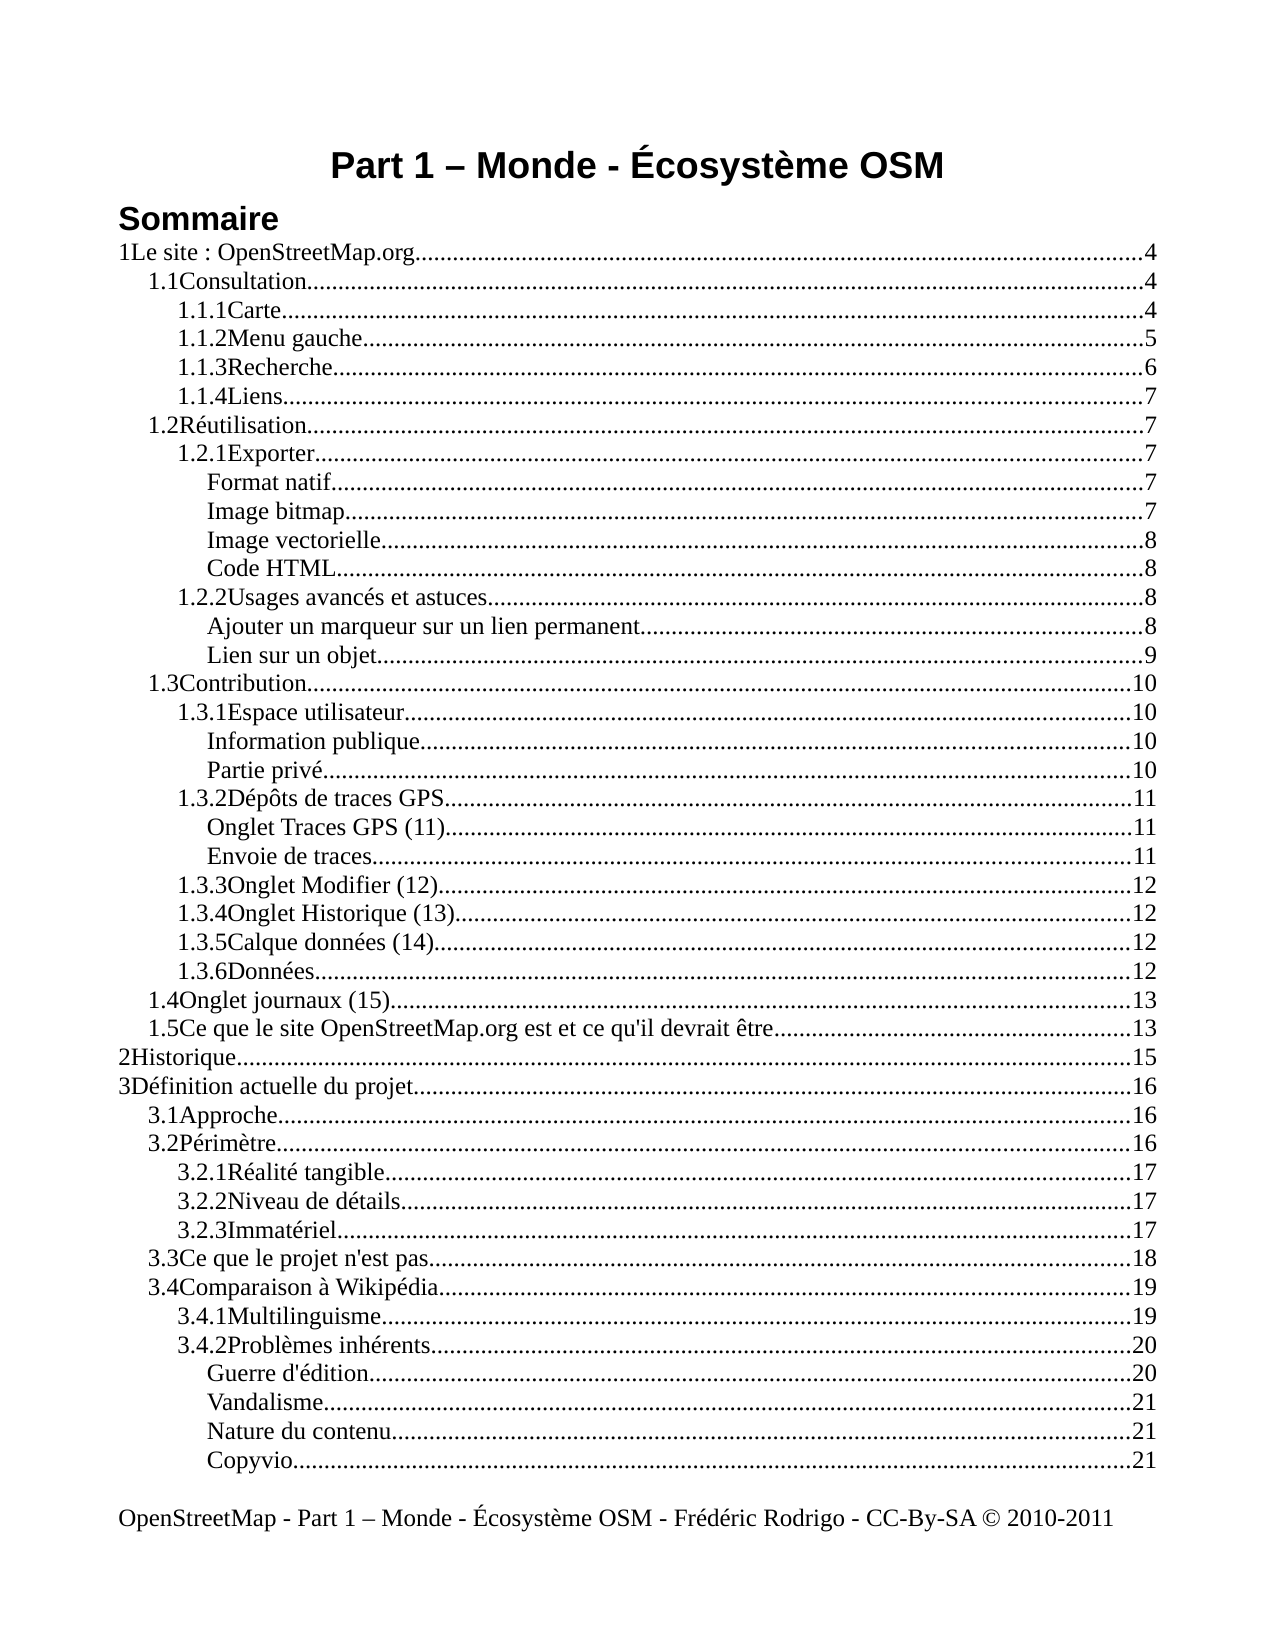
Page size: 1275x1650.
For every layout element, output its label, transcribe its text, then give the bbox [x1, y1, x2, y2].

text 1.3.2Dépôts de traces GPS 11 [177, 783, 1157, 812]
text 1.3.1Espace utilisateur 10 [177, 697, 1157, 726]
text 1.1.3Recherche 6 [177, 352, 1157, 381]
text 3.4Comparaison à Wikipédia 19 [148, 1272, 1157, 1301]
text Ajouter un marqueur sur un lien permanent 8 [207, 611, 1157, 640]
text Format natif 7 [207, 467, 1157, 496]
text Image vectorielle 8 [207, 525, 1157, 553]
text 3.3Ce que le projet n'est pas 18 [148, 1243, 1157, 1272]
text 1.1.2Menu gauche 5 [177, 323, 1157, 352]
text 1.3.5Calque données (14) 12 [177, 927, 1157, 956]
text 1.1.1Carte 4 [177, 295, 1157, 323]
text Onglet Traces GPS (11) 11 [207, 812, 1157, 841]
text 1.3.4Onglet Historique (13) 12 [177, 898, 1157, 927]
text 1.1.4Liens 7 [177, 381, 1157, 410]
text 1.3.6Données 12 [177, 956, 1157, 985]
text 3.1Approche 16 [148, 1100, 1157, 1128]
text Nature du contenu 21 [207, 1416, 1157, 1445]
text 1.2.1Exporter 7 [177, 438, 1157, 467]
text 3.2.1Réalité tangible 17 [177, 1157, 1157, 1186]
text Envoie de traces 11 [207, 841, 1157, 870]
text 2Historique 15 [118, 1042, 1157, 1071]
text Copyvio 21 [207, 1445, 1157, 1473]
text Lien sur un objet 9 [207, 640, 1157, 668]
text 1.5Ce que le site OpenStreetMap.org est et ce qu'il devrait être 13 [148, 1013, 1157, 1042]
title Part 1 – Monde - Écosystème OSM [118, 143, 1157, 186]
text Code HTML 8 [207, 553, 1157, 582]
text 1.1Consultation 4 [148, 266, 1157, 295]
text Partie privé 10 [207, 755, 1157, 783]
text 3Définition actuelle du projet 16 [118, 1071, 1157, 1100]
text 3.4.2Problèmes inhérents 20 [177, 1330, 1157, 1358]
text 3.2.3Immatériel 17 [177, 1215, 1157, 1243]
text 1.3.3Onglet Modifier (12) 12 [177, 870, 1157, 898]
text 1.2Réutilisation 7 [148, 410, 1157, 438]
text Image bitmap 7 [207, 496, 1157, 525]
text 3.4.1Multilinguisme 19 [177, 1301, 1157, 1330]
subtitle Sommaire [118, 199, 1157, 237]
text 3.2.2Niveau de détails 17 [177, 1186, 1157, 1215]
text 1Le site : OpenStreetMap.org 4 [118, 237, 1157, 266]
text Vandalisme 21 [207, 1387, 1157, 1416]
text 1.3Contribution 10 [148, 668, 1157, 697]
text 3.2Périmètre 16 [148, 1128, 1157, 1157]
text Guerre d'édition 20 [207, 1358, 1157, 1387]
text 1.2.2Usages avancés et astuces 8 [177, 582, 1157, 611]
text 1.4Onglet journaux (15) 13 [148, 985, 1157, 1013]
text Information publique 10 [207, 726, 1157, 755]
